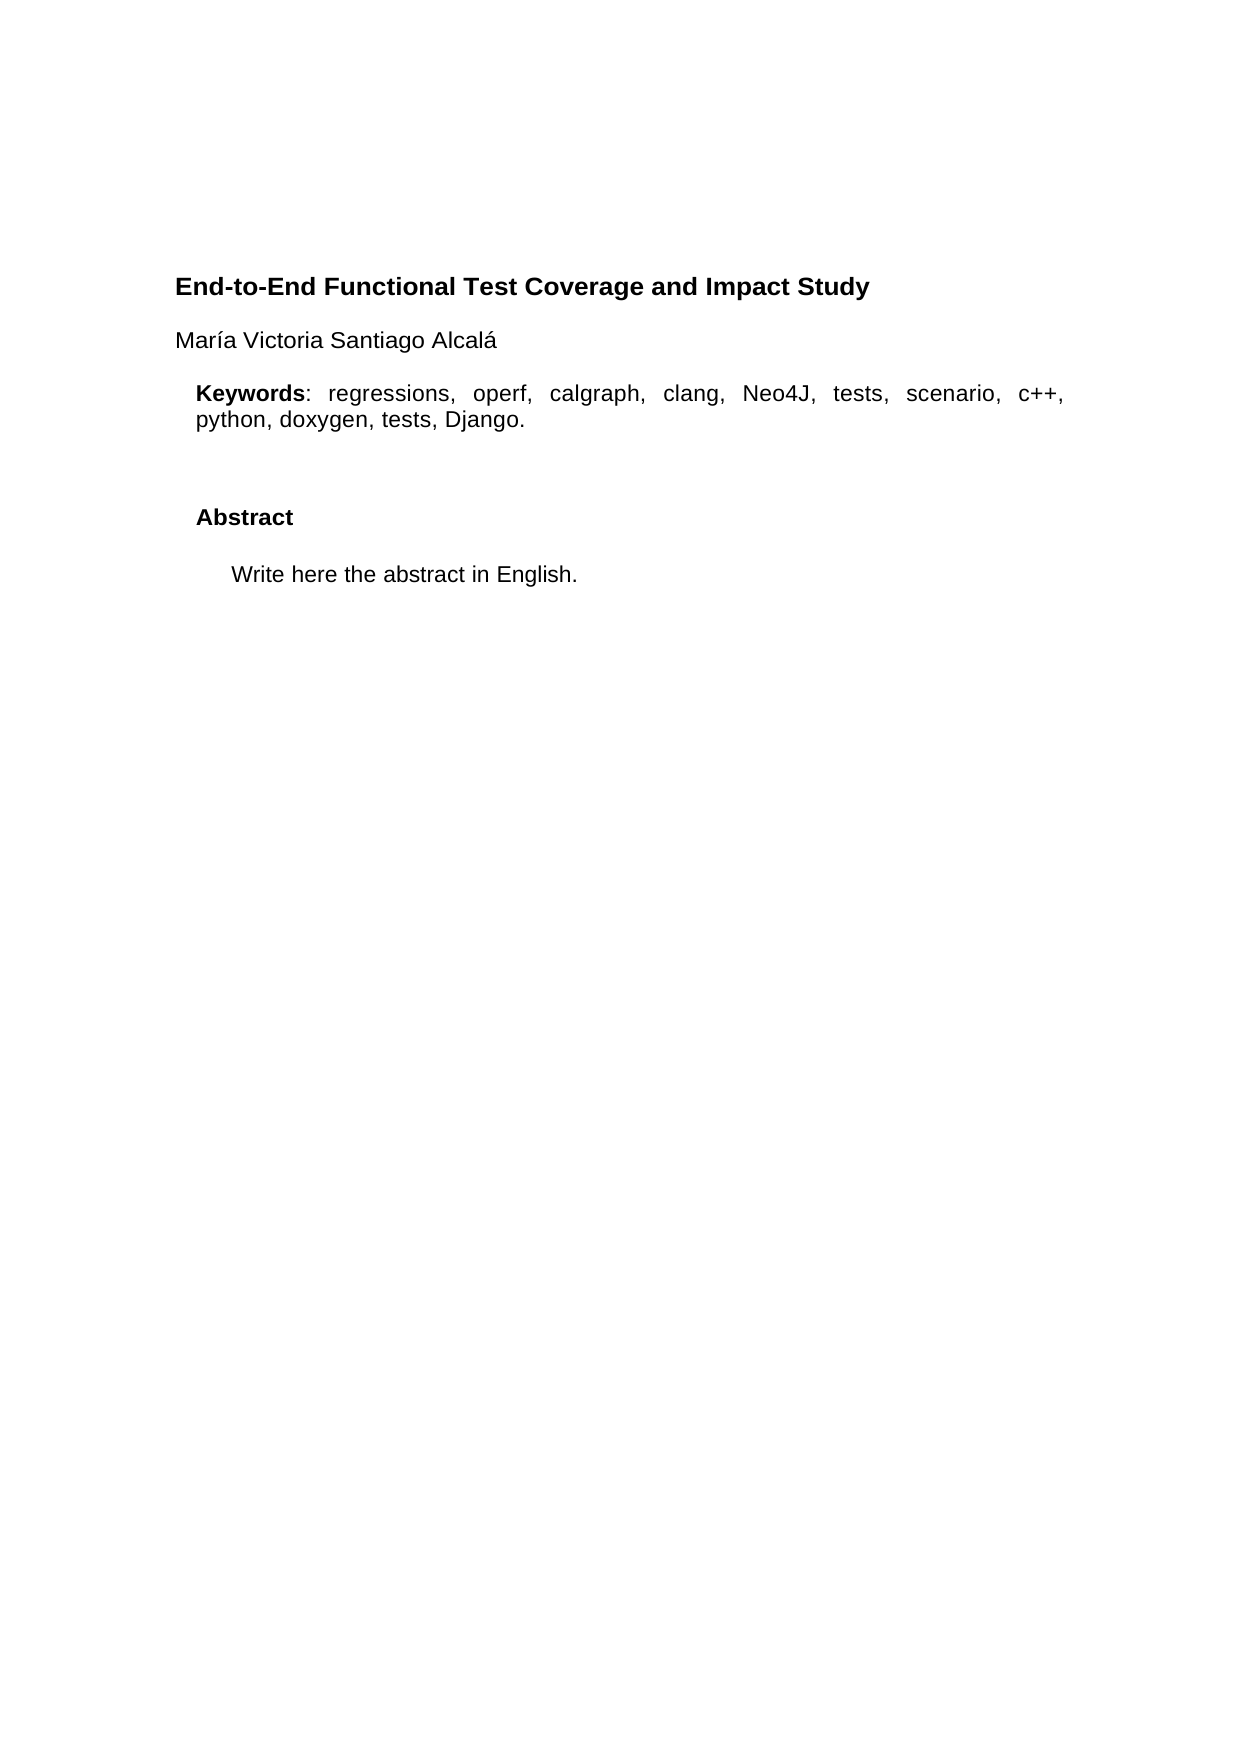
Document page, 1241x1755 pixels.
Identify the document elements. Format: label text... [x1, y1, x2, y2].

subtitle End-to-End Functional Test Coverage and Impact Study [175, 272, 963, 301]
text Write here the abstract in English. [231, 561, 1065, 587]
subtitle Abstract [196, 504, 1065, 531]
text Keywords: regressions, operf, calgraph, clang, Neo4J, tests, scenario, c++, python, doxygen, tests, Django. [196, 380, 1065, 433]
text María Victoria Santiago Alcalá [175, 327, 963, 353]
